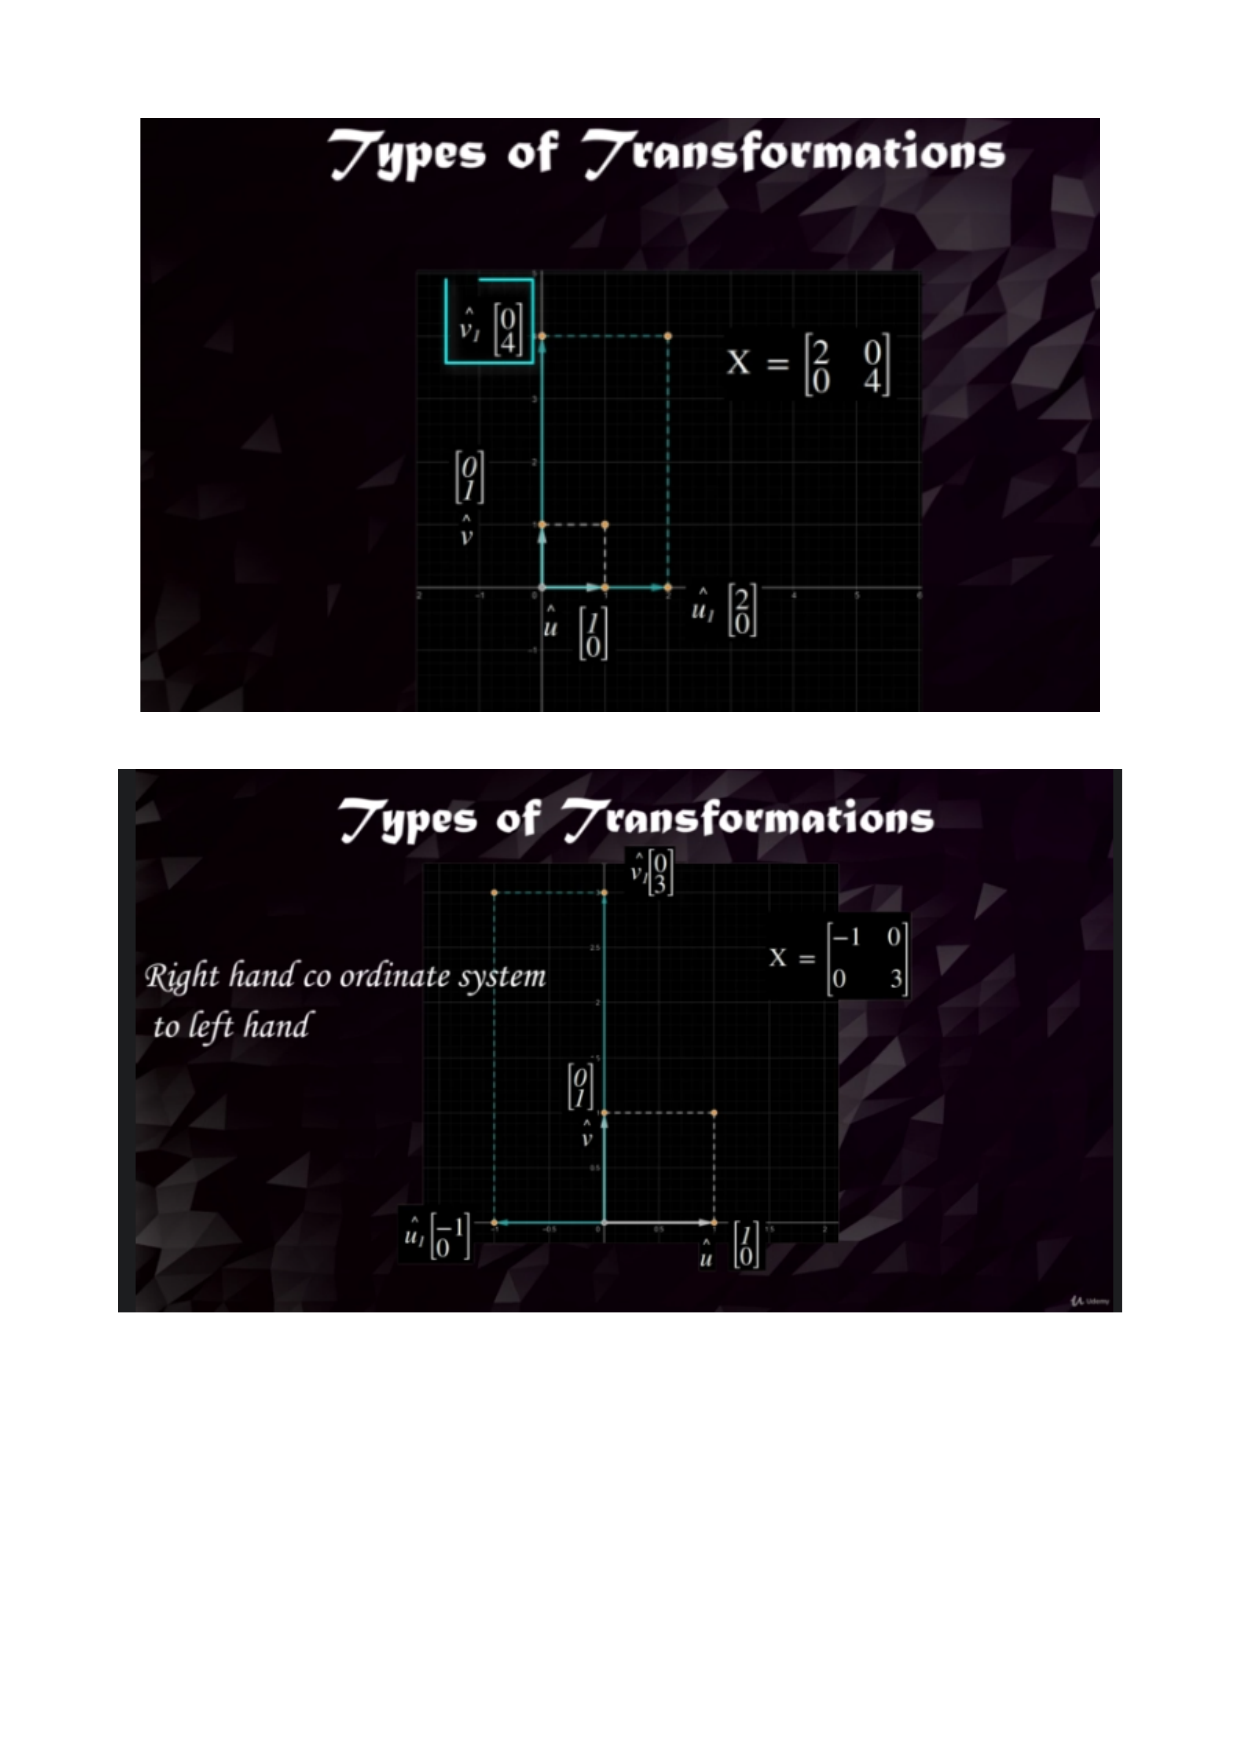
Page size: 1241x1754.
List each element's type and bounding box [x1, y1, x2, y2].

picture [140, 118, 1100, 712]
picture [118, 769, 1123, 1318]
